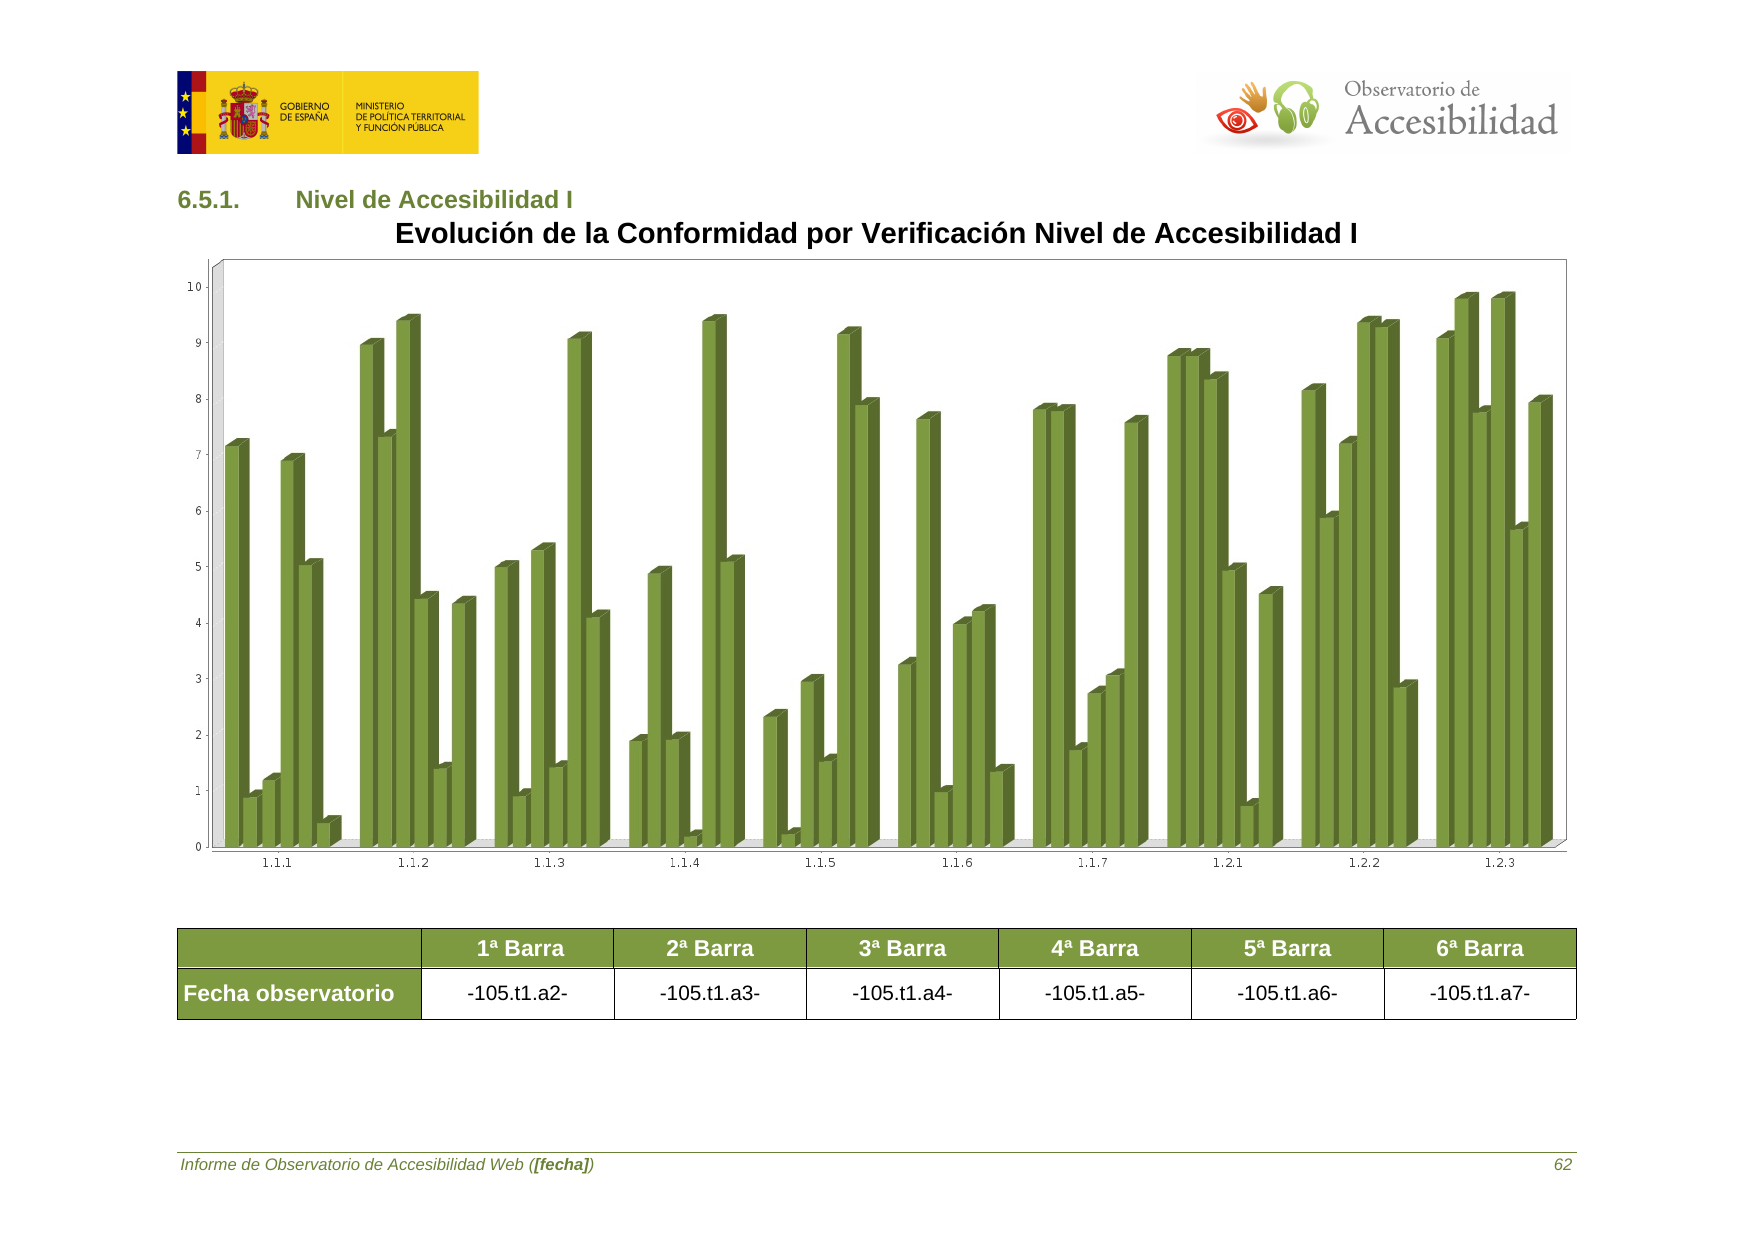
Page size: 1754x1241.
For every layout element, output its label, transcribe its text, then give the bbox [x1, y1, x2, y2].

table_header 2ª Barra [614, 929, 806, 967]
picture [177, 250, 1577, 875]
table_cell -105.t1.a5- [1000, 969, 1191, 1019]
table_header 3ª Barra [807, 929, 998, 967]
table_cell -105.t1.a6- [1192, 969, 1384, 1019]
picture [177, 71, 479, 154]
table_cell -105.t1.a4- [807, 969, 999, 1019]
subtitle Nivel de Accesibilidad I [177, 185, 1577, 214]
table_header 5ª Barra [1192, 929, 1383, 967]
picture [1196, 72, 1572, 154]
table_cell -105.t1.a3- [615, 969, 806, 1019]
table_cell -105.t1.a7- [1385, 969, 1576, 1019]
table_cell -105.t1.a2- [422, 969, 614, 1019]
text Evolución de la Conformidad por Verificación Nivel de Accesibilidad I [177, 216, 1577, 250]
table_header 4ª Barra [999, 929, 1191, 967]
table_header 6ª Barra [1384, 929, 1576, 967]
table_header [178, 929, 421, 967]
table_cell Fecha observatorio [178, 969, 421, 1019]
table_header 1ª Barra [422, 929, 613, 967]
